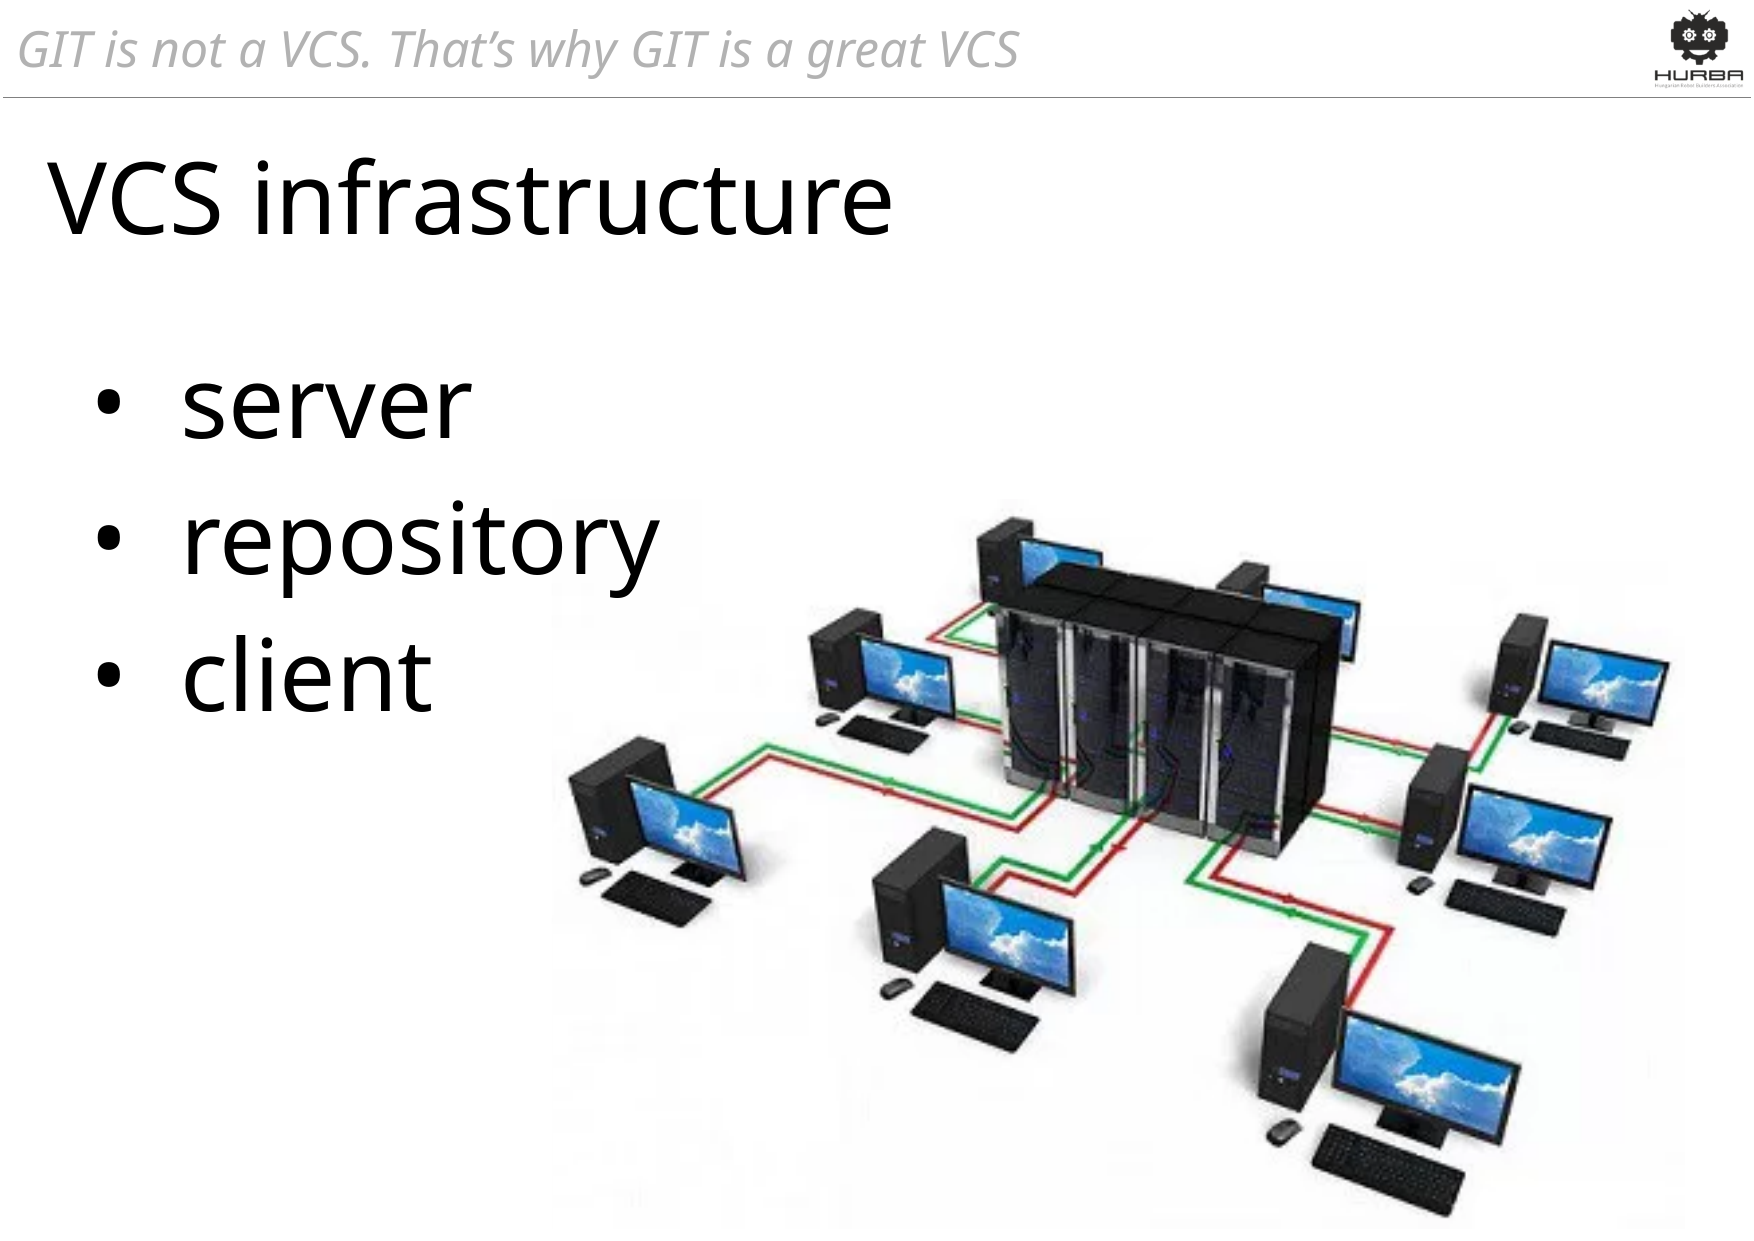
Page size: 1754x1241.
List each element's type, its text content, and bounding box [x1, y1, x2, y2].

text [1685, 604, 1751, 740]
text • repository [3, 468, 1751, 604]
text • server [3, 332, 1751, 468]
text VCS infrastructure [3, 127, 1751, 263]
picture [1644, 3, 1754, 102]
text • client [3, 604, 551, 740]
picture [551, 499, 1685, 1229]
